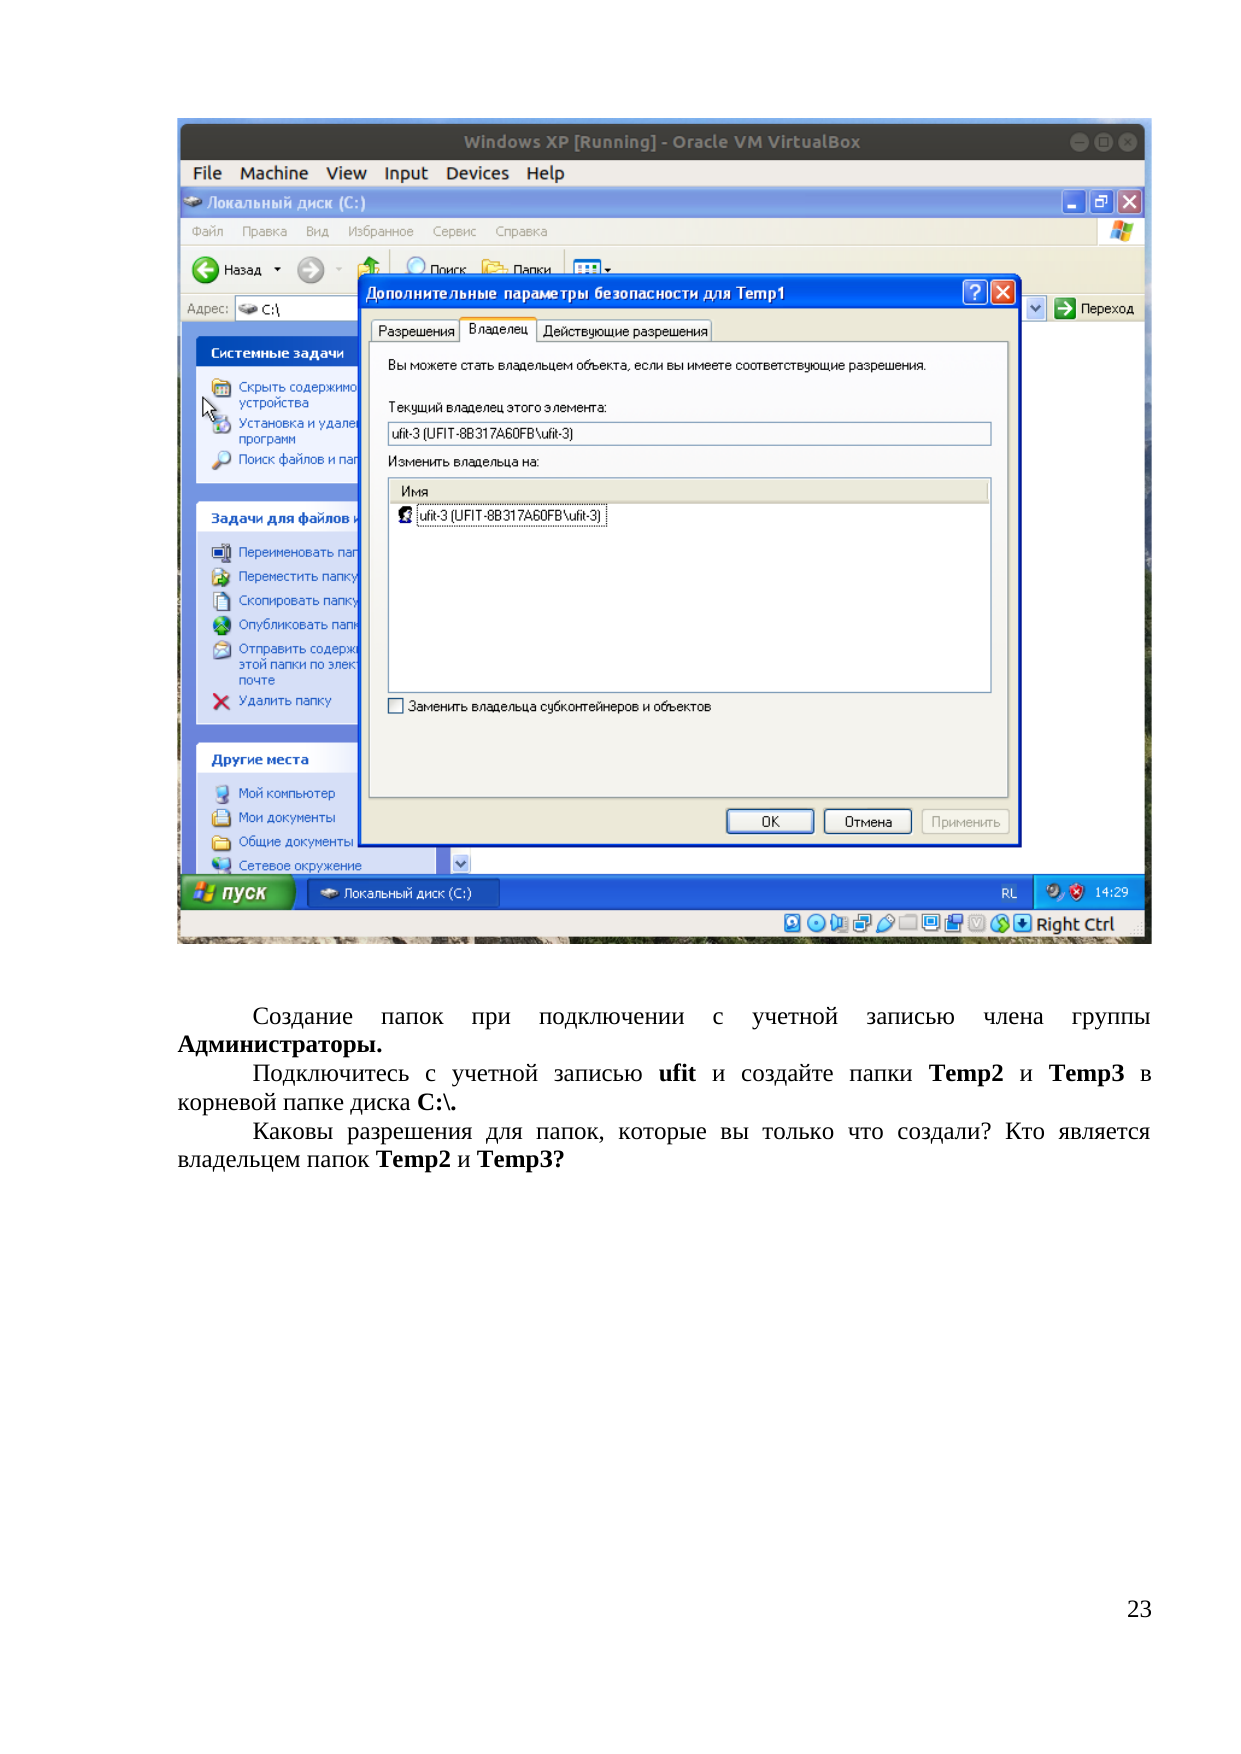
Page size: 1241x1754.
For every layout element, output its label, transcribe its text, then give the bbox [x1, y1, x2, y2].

text Создание папок при подключении с учетной записью члена группы Администраторы. [177, 1001, 1152, 1058]
text Подключитесь с учетной записью ufit и создайте папки Теmp2 и ТеmpЗ в корневой папке диска С:\. [177, 1058, 1152, 1116]
picture [177, 118, 1152, 944]
text Каковы разрешения для папок, которые вы только что создали? Кто является владельцем папок Теmp2 и ТеmpЗ? [177, 1116, 1152, 1173]
